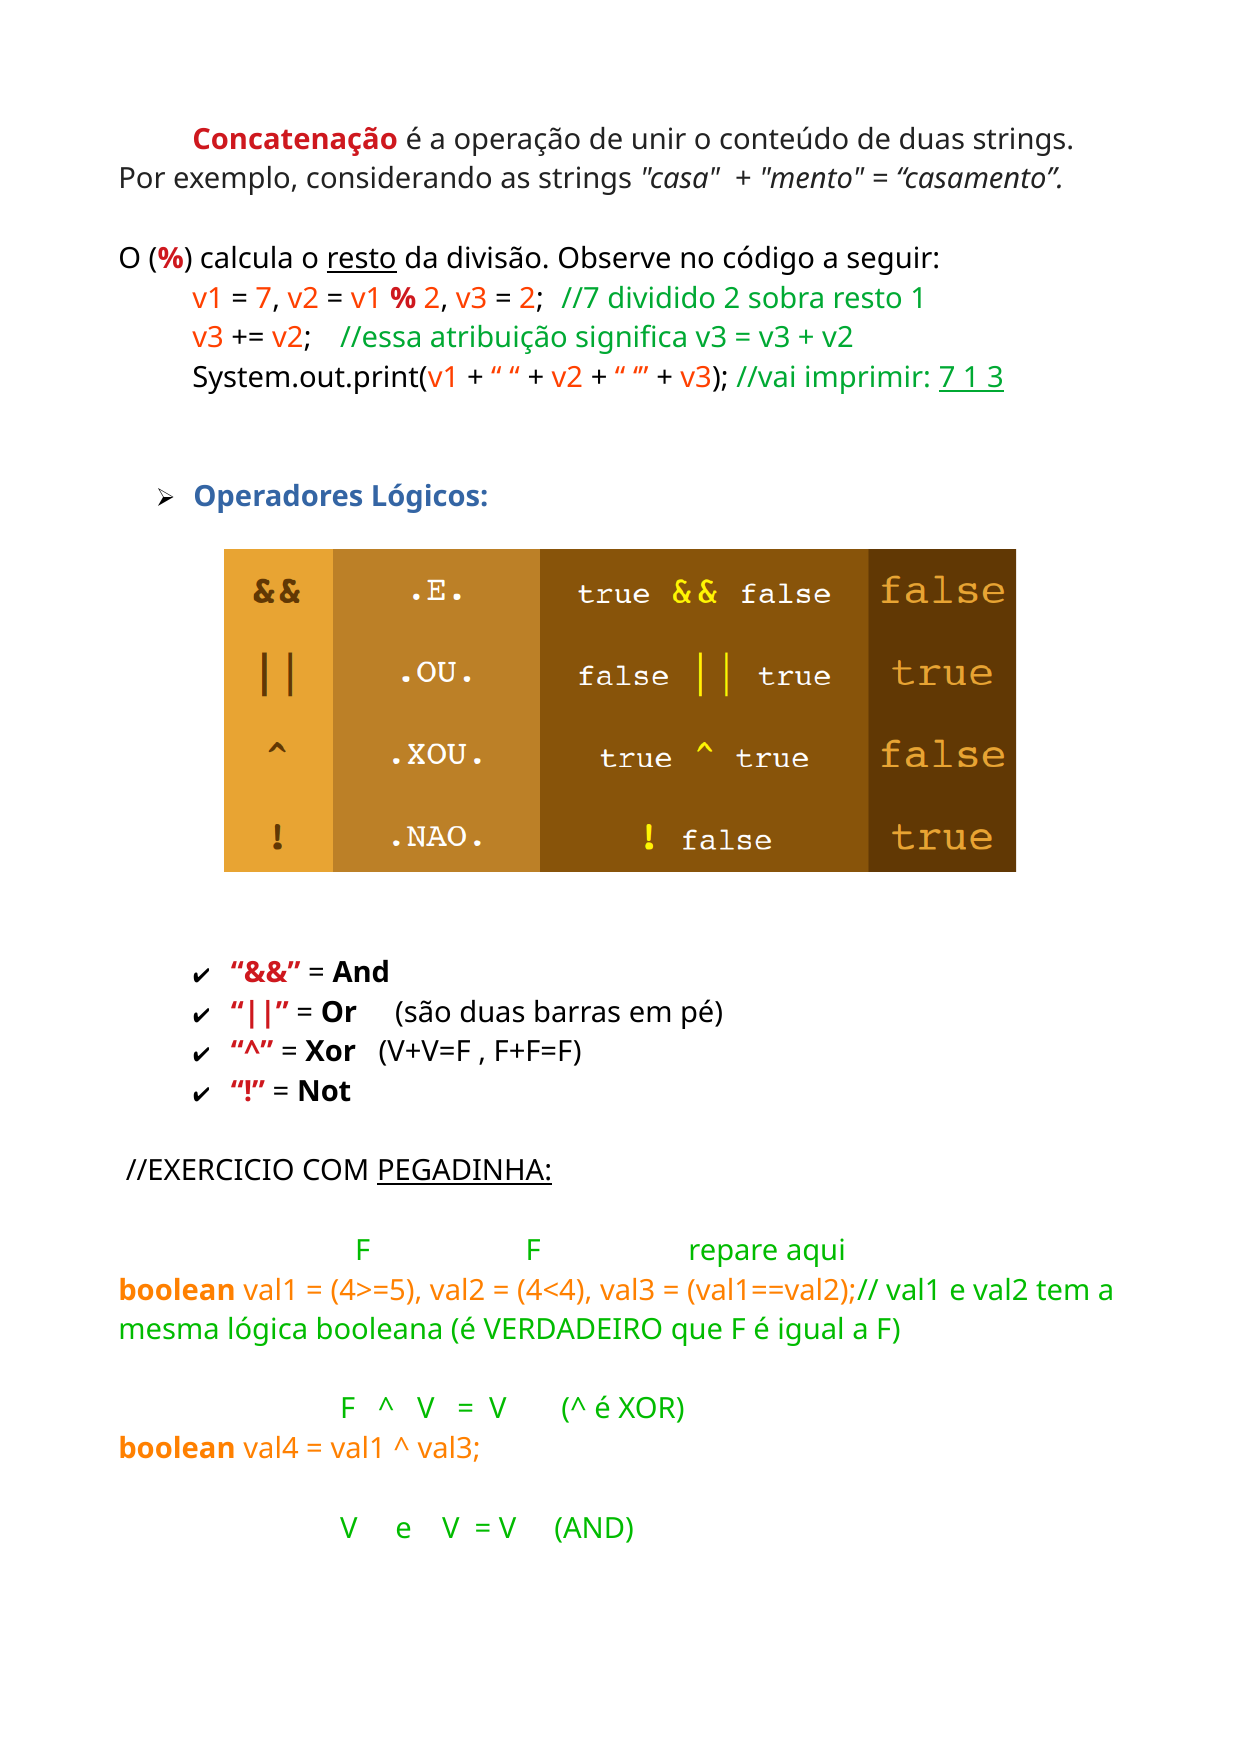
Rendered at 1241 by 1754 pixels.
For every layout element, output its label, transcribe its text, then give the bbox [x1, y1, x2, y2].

text O (%) calcula o resto da divisão. Observe no código a seguir: [118, 237, 1122, 277]
list Operadores Lógicos: [156, 475, 1122, 549]
list “!” = Not [193, 1070, 1122, 1110]
text v1 = 7, v2 = v1 % 2, v3 = 2; //7 dividido 2 sobra resto 1 [118, 277, 1122, 317]
text boolean val1 = (4>=5), val2 = (4<4), val3 = (val1==val2);// val1 e val2 tem a mesma lógica booleana (é VERDADEIRO que F é igual a F) [118, 1269, 1122, 1348]
text F F repare aqui [118, 1229, 1122, 1269]
text F ^ V = V (^ é XOR) [118, 1388, 1122, 1427]
list “^” = Xor (V+V=F , F+F=F) [193, 1031, 1122, 1070]
text System.out.print(v1 + “ “ + v2 + “ ‘” + v3); //vai imprimir: 7 1 3 [118, 356, 1122, 396]
picture [224, 549, 1017, 872]
text //EXERCICIO COM PEGADINHA: [118, 1150, 1122, 1229]
text V e V = V (AND) [118, 1507, 1122, 1547]
text Concatenação é a operação de unir o conteúdo de duas strings. Por exemplo, considerando as strings "casa" + "mento" = “casamento”. [118, 118, 1122, 197]
text v3 += v2; //essa atribuição significa v3 = v3 + v2 [118, 317, 1122, 356]
list “||” = Or (são duas barras em pé) [193, 991, 1122, 1031]
list “&&” = And [193, 951, 1122, 991]
text boolean val4 = val1 ^ val3; [118, 1427, 1122, 1467]
